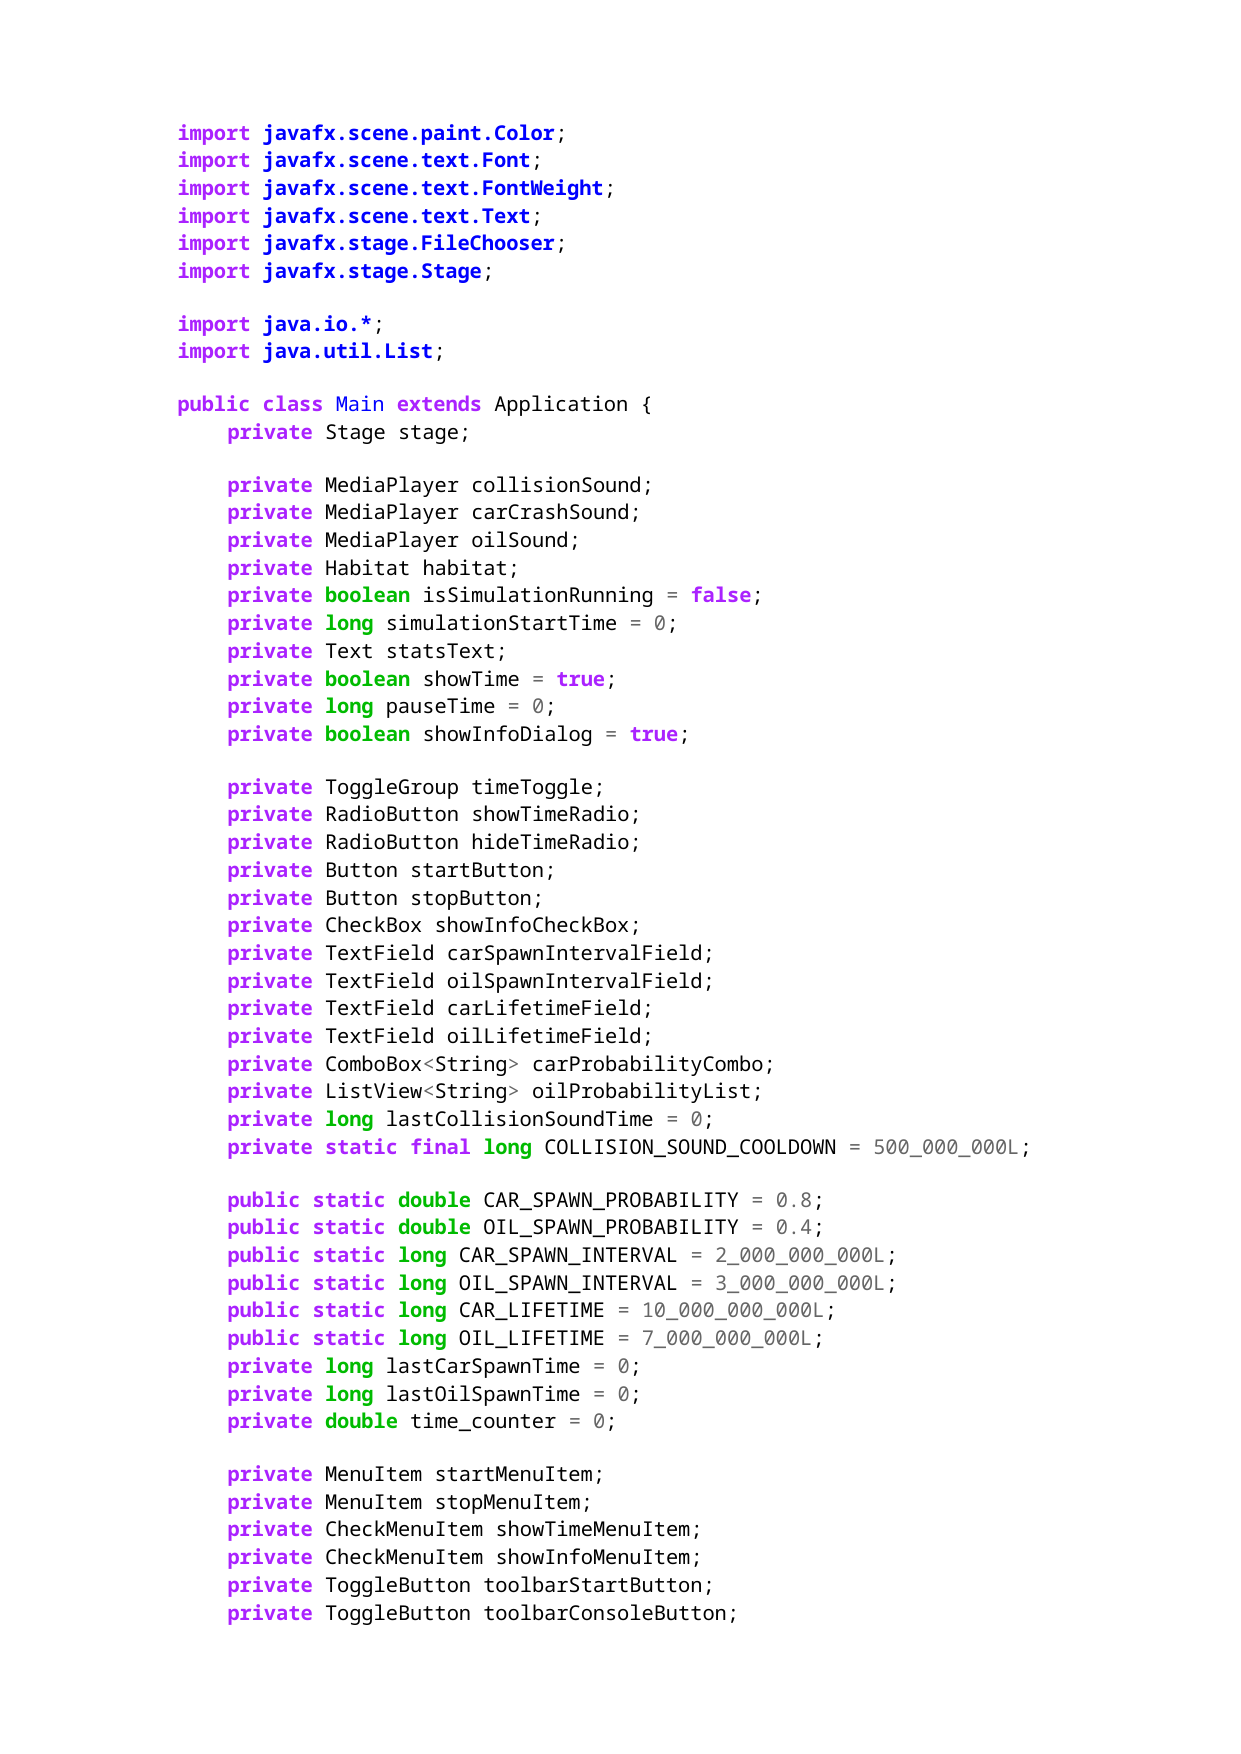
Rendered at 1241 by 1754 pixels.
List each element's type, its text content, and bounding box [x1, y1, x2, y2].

text private ComboBox<String> carProbabilityCombo; [177, 1049, 1152, 1077]
text public static double CAR_SPAWN_PROBABILITY = 0.8; [177, 1185, 1152, 1213]
text private MediaPlayer carCrashSound; [177, 498, 1152, 526]
text private double time_counter = 0; [177, 1407, 1152, 1434]
text private long pauseTime = 0; [177, 692, 1152, 719]
text private TextField oilLifetimeField; [177, 1022, 1152, 1049]
text private TextField carSpawnIntervalField; [177, 938, 1152, 966]
text public static long OIL_LIFETIME = 7_000_000_000L; [177, 1324, 1152, 1351]
text private Button startButton; [177, 855, 1152, 883]
text private long simulationStartTime = 0; [177, 609, 1152, 636]
text private Text statsText; [177, 636, 1152, 664]
text private MenuItem startMenuItem; [177, 1459, 1152, 1487]
text private long lastCarSpawnTime = 0; [177, 1351, 1152, 1379]
text import javafx.stage.FileChooser; [177, 229, 1152, 257]
text private boolean showInfoDialog = true; [177, 719, 1152, 747]
text private static final long COLLISION_SOUND_COOLDOWN = 500_000_000L; [177, 1132, 1152, 1160]
text import javafx.scene.text.Text; [177, 201, 1152, 229]
text private CheckMenuItem showInfoMenuItem; [177, 1543, 1152, 1570]
text private TextField carLifetimeField; [177, 994, 1152, 1022]
text private boolean showTime = true; [177, 664, 1152, 692]
text private MenuItem stopMenuItem; [177, 1487, 1152, 1515]
text import java.io.*; [177, 309, 1152, 337]
text private ToggleGroup timeToggle; [177, 772, 1152, 800]
text private ToggleButton toolbarStartButton; [177, 1570, 1152, 1598]
text private ListView<String> oilProbabilityList; [177, 1077, 1152, 1105]
text private long lastCollisionSoundTime = 0; [177, 1105, 1152, 1132]
text private boolean isSimulationRunning = false; [177, 581, 1152, 609]
text public static double OIL_SPAWN_PROBABILITY = 0.4; [177, 1213, 1152, 1241]
text private RadioButton hideTimeRadio; [177, 828, 1152, 855]
text private MediaPlayer collisionSound; [177, 470, 1152, 498]
text import javafx.scene.text.FontWeight; [177, 173, 1152, 201]
text private CheckBox showInfoCheckBox; [177, 911, 1152, 938]
text public static long CAR_LIFETIME = 10_000_000_000L; [177, 1296, 1152, 1324]
text private CheckMenuItem showTimeMenuItem; [177, 1515, 1152, 1543]
text private Stage stage; [177, 417, 1152, 445]
text private Habitat habitat; [177, 553, 1152, 581]
text private TextField oilSpawnIntervalField; [177, 966, 1152, 994]
text import javafx.scene.paint.Color; [177, 118, 1152, 146]
text import javafx.stage.Stage; [177, 257, 1152, 284]
text import javafx.scene.text.Font; [177, 146, 1152, 173]
text public static long CAR_SPAWN_INTERVAL = 2_000_000_000L; [177, 1241, 1152, 1268]
text private Button stopButton; [177, 883, 1152, 911]
text public class Main extends Application { [177, 390, 1152, 417]
text private long lastOilSpawnTime = 0; [177, 1379, 1152, 1407]
text private RadioButton showTimeRadio; [177, 800, 1152, 828]
text public static long OIL_SPAWN_INTERVAL = 3_000_000_000L; [177, 1268, 1152, 1296]
text private ToggleButton toolbarConsoleButton; [177, 1598, 1152, 1626]
text private MediaPlayer oilSound; [177, 526, 1152, 553]
text import java.util.List; [177, 337, 1152, 365]
